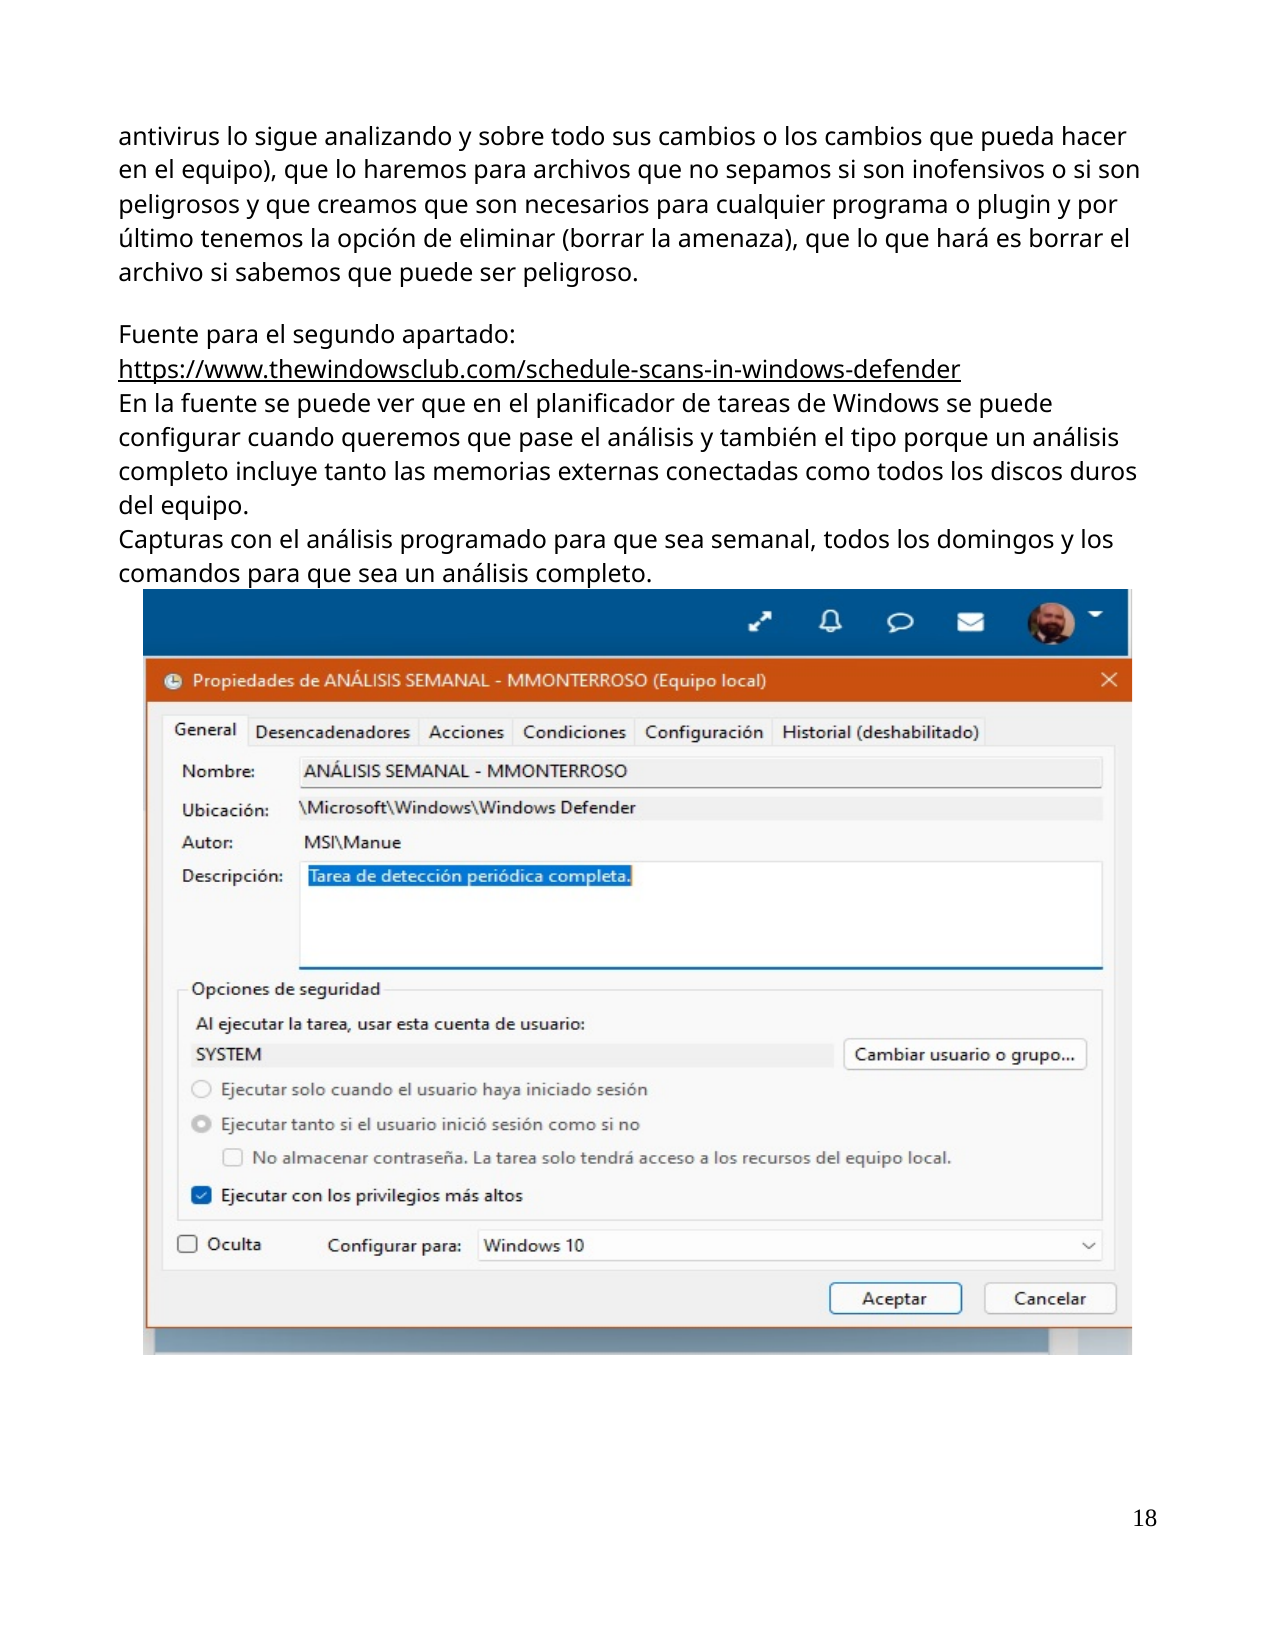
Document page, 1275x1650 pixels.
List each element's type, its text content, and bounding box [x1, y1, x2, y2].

text En la fuente se puede ver que en el planificador de tareas de Windows se puede configurar cuando queremos que pase el análisis y también el tipo porque un análisis completo incluye tanto las memorias externas conectadas como todos los discos duros del equipo. [118, 385, 1157, 522]
text Capturas con el análisis programado para que sea semanal, todos los domingos y los comandos para que sea un análisis completo. [118, 522, 1157, 590]
picture [143, 589, 1133, 1355]
text https://www.thewindowsclub.com/schedule-scans-in-windows-defender [118, 351, 1157, 385]
text Fuente para el segundo apartado: [118, 317, 1157, 351]
table_header [118, 590, 1157, 1384]
text antivirus lo sigue analizando y sobre todo sus cambios o los cambios que pueda hacer en el equipo), que lo haremos para archivos que no sepamos si son inofensivos o si son peligrosos y que creamos que son necesarios para cualquier programa o plugin y por último tenemos la opción de eliminar (borrar la amenaza), que lo que hará es borrar el archivo si sabemos que puede ser peligroso. [118, 118, 1157, 288]
